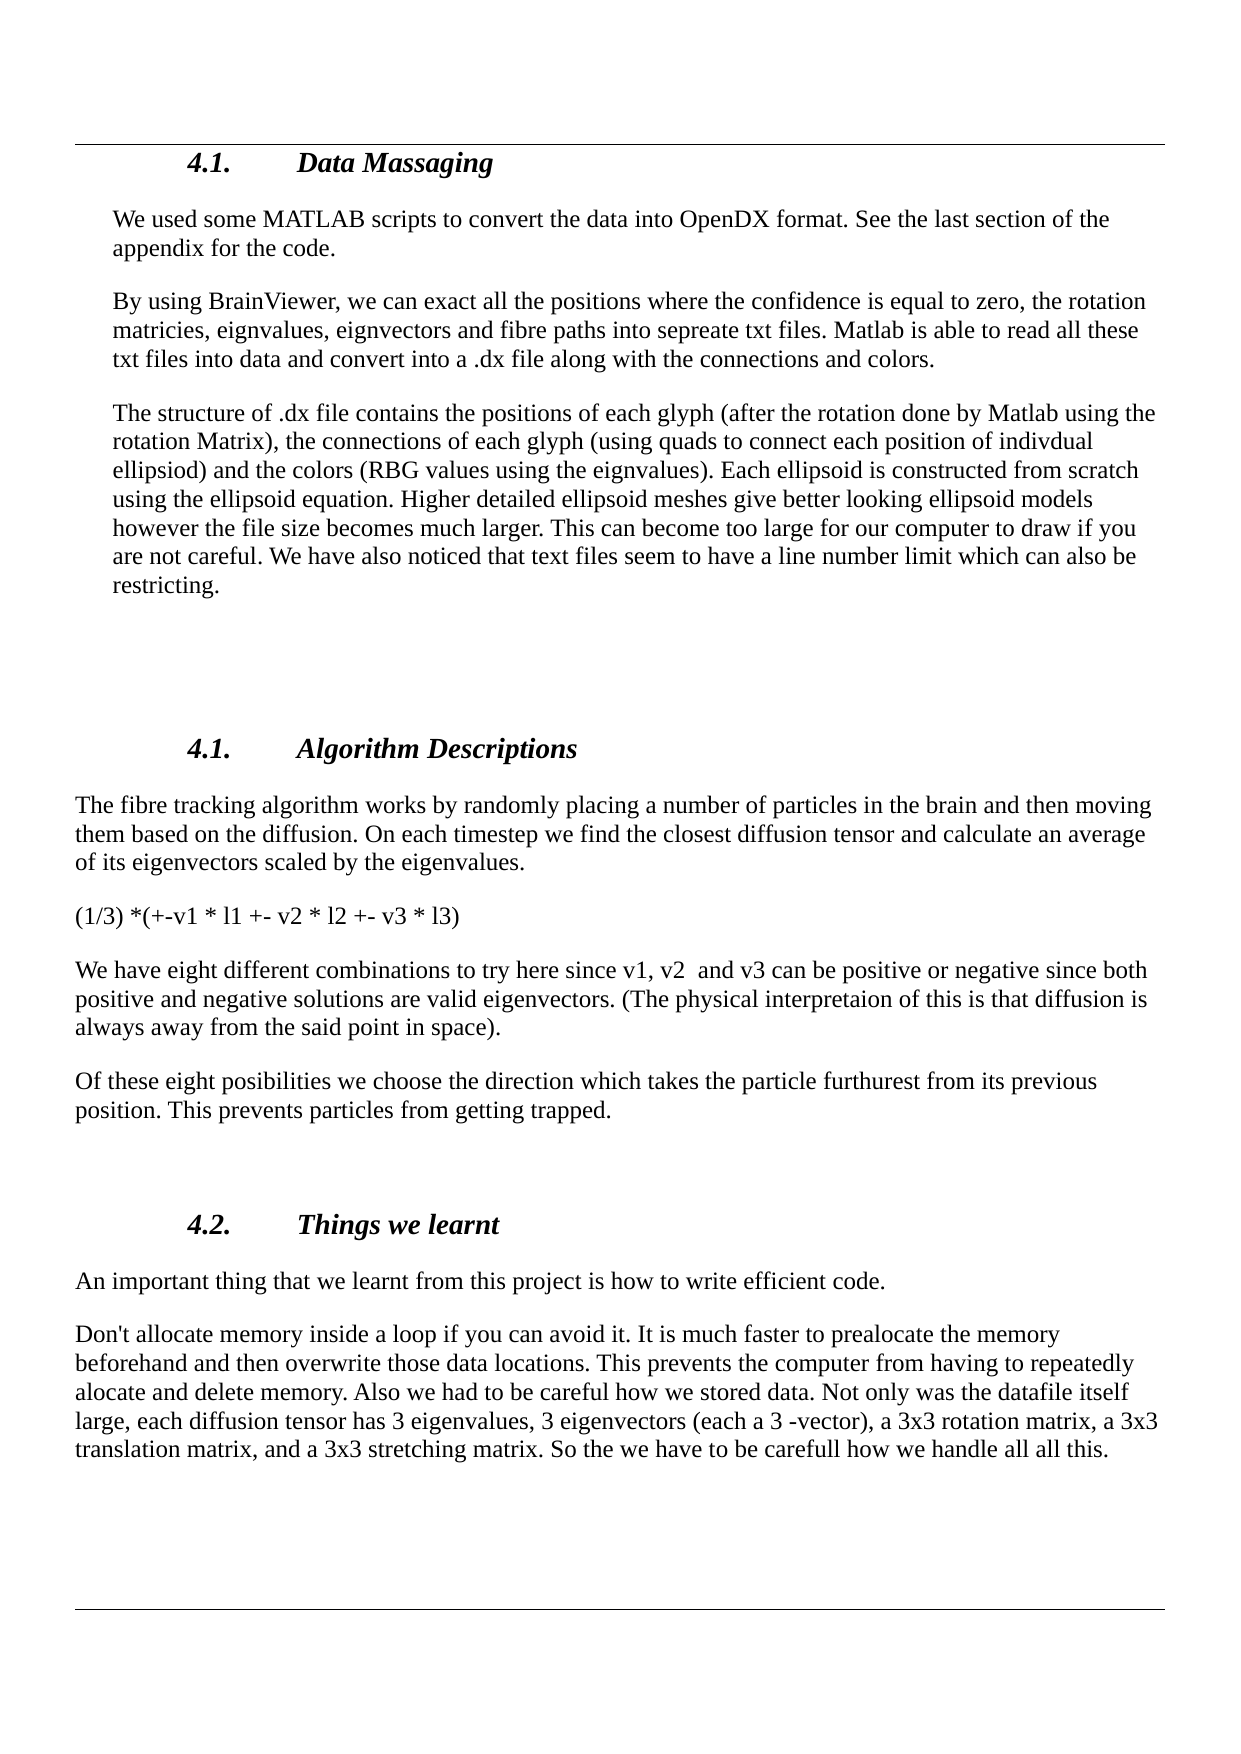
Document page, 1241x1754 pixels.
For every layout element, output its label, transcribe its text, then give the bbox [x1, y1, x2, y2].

subtitle Data Massaging [187, 145, 1165, 179]
subtitle (1/3) *(+-v1 * l1 +- v2 * l2 +- v3 * l3) [75, 901, 1165, 930]
subtitle The structure of .dx file contains the positions of each glyph (after the rotation done by Matlab using the rotation Matrix), the connections of each glyph (using quads to connect each position of indivdual ellipsiod) and the colors (RBG values using the eignvalues). Each ellipsoid is constructed from scratch using the ellipsoid equation. Higher detailed ellipsoid meshes give better looking ellipsoid models however the file size becomes much larger. This can become too large for our computer to draw if you are not careful. We have also noticed that text files seem to have a line number limit which can also be restricting. [112, 398, 1165, 599]
subtitle By using BrainViewer, we can exact all the positions where the confidence is equal to zero, the rotation matricies, eignvalues, eignvectors and fibre paths into sepreate txt files. Matlab is able to read all these txt files into data and convert into a .dx file along with the connections and colors. [112, 286, 1165, 373]
subtitle Algorithm Descriptions [187, 731, 1165, 765]
subtitle We used some MATLAB scripts to convert the data into OpenDX format. See the last section of the appendix for the code. [112, 204, 1165, 261]
subtitle An important thing that we learnt from this project is how to write efficient code. [75, 1266, 1165, 1294]
subtitle The fibre tracking algorithm works by randomly placing a number of particles in the brain and then moving them based on the diffusion. On each timestep we find the closest diffusion tensor and calculate an average of its eigenvectors scaled by the eigenvalues. [75, 790, 1165, 876]
subtitle Of these eight posibilities we choose the direction which takes the particle furthurest from its previous position. This prevents particles from getting trapped. [75, 1066, 1165, 1124]
subtitle Things we learnt [187, 1207, 1165, 1241]
subtitle Don't allocate memory inside a loop if you can avoid it. It is much faster to prealocate the memory beforehand and then overwrite those data locations. This prevents the computer from having to repeatedly alocate and delete memory. Also we had to be careful how we stored data. Not only was the datafile itself large, each diffusion tensor has 3 eigenvalues, 3 eigenvectors (each a 3 -vector), a 3x3 rotation matrix, a 3x3 translation matrix, and a 3x3 stretching matrix. So the we have to be carefull how we handle all all this. [75, 1319, 1165, 1463]
subtitle We have eight different combinations to try here since v1, v2 and v3 can be positive or negative since both positive and negative solutions are valid eigenvectors. (The physical interpretaion of this is that diffusion is always away from the said point in space). [75, 955, 1165, 1041]
